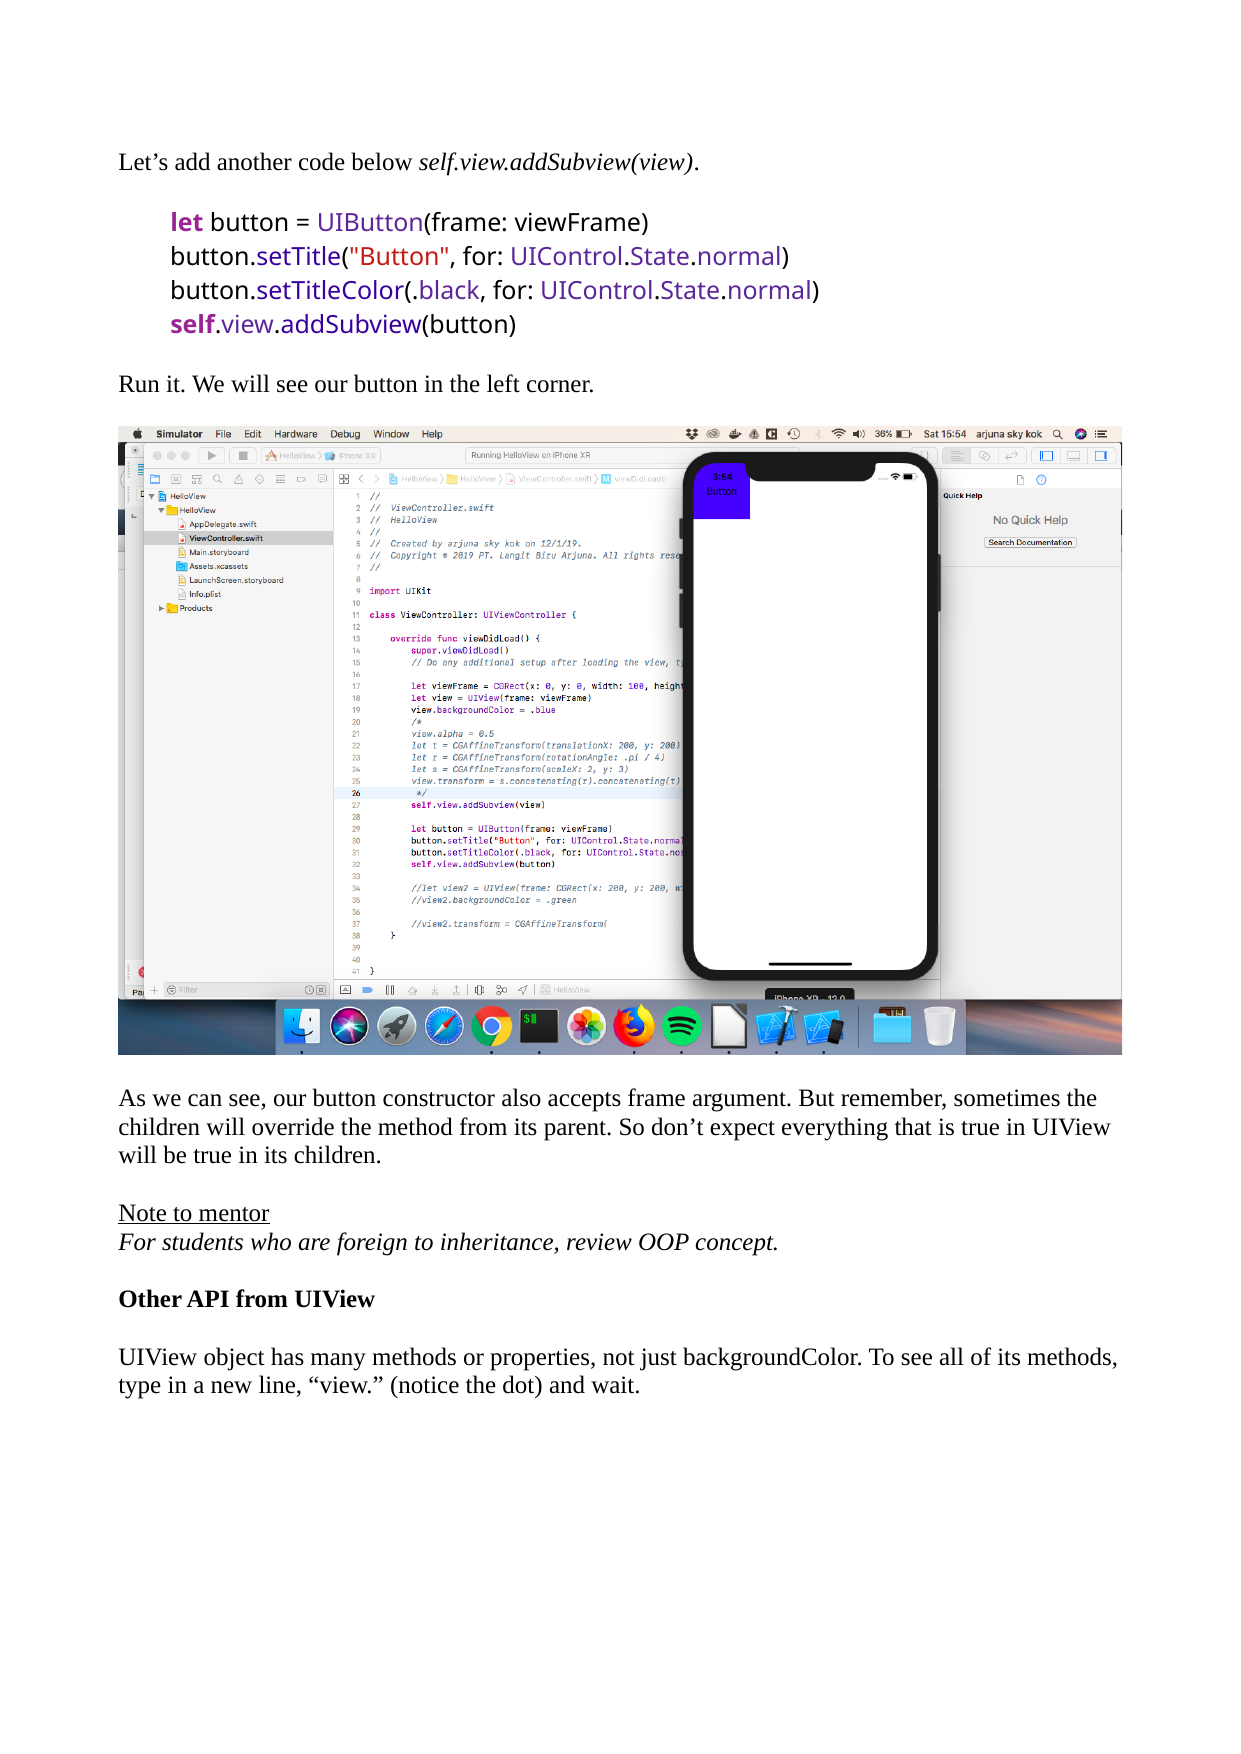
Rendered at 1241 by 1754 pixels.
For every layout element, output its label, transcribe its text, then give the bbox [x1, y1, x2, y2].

text UIView object has many methods or properties, not just backgroundColor. To see all of its methods, type in a new line, “view.” (notice the dot) and wait. [118, 1342, 1122, 1399]
text As we can see, our button constructor also accepts frame argument. But remember, sometimes the children will override the method from its parent. So don’t expect everything that is true in UIView will be true in its children. [118, 1083, 1122, 1169]
text Run it. We will see our button in the left corner. [118, 369, 1122, 398]
text button.setTitleColor(.black, for: UIControl.State.normal) [118, 272, 1122, 307]
text Other API from UIView [118, 1284, 1122, 1313]
text button.setTitle("Button", for: UIControl.State.normal) [118, 238, 1122, 272]
text self.view.addSubview(button) [118, 307, 1122, 341]
text let button = UIButton(frame: viewFrame) [118, 204, 1122, 238]
text For students who are foreign to inheritance, review OOP concept. [118, 1227, 1122, 1256]
picture [118, 426, 1123, 1055]
text Let’s add another code below self.view.addSubview(view). [118, 147, 1122, 176]
text Note to mentor [118, 1198, 1122, 1227]
